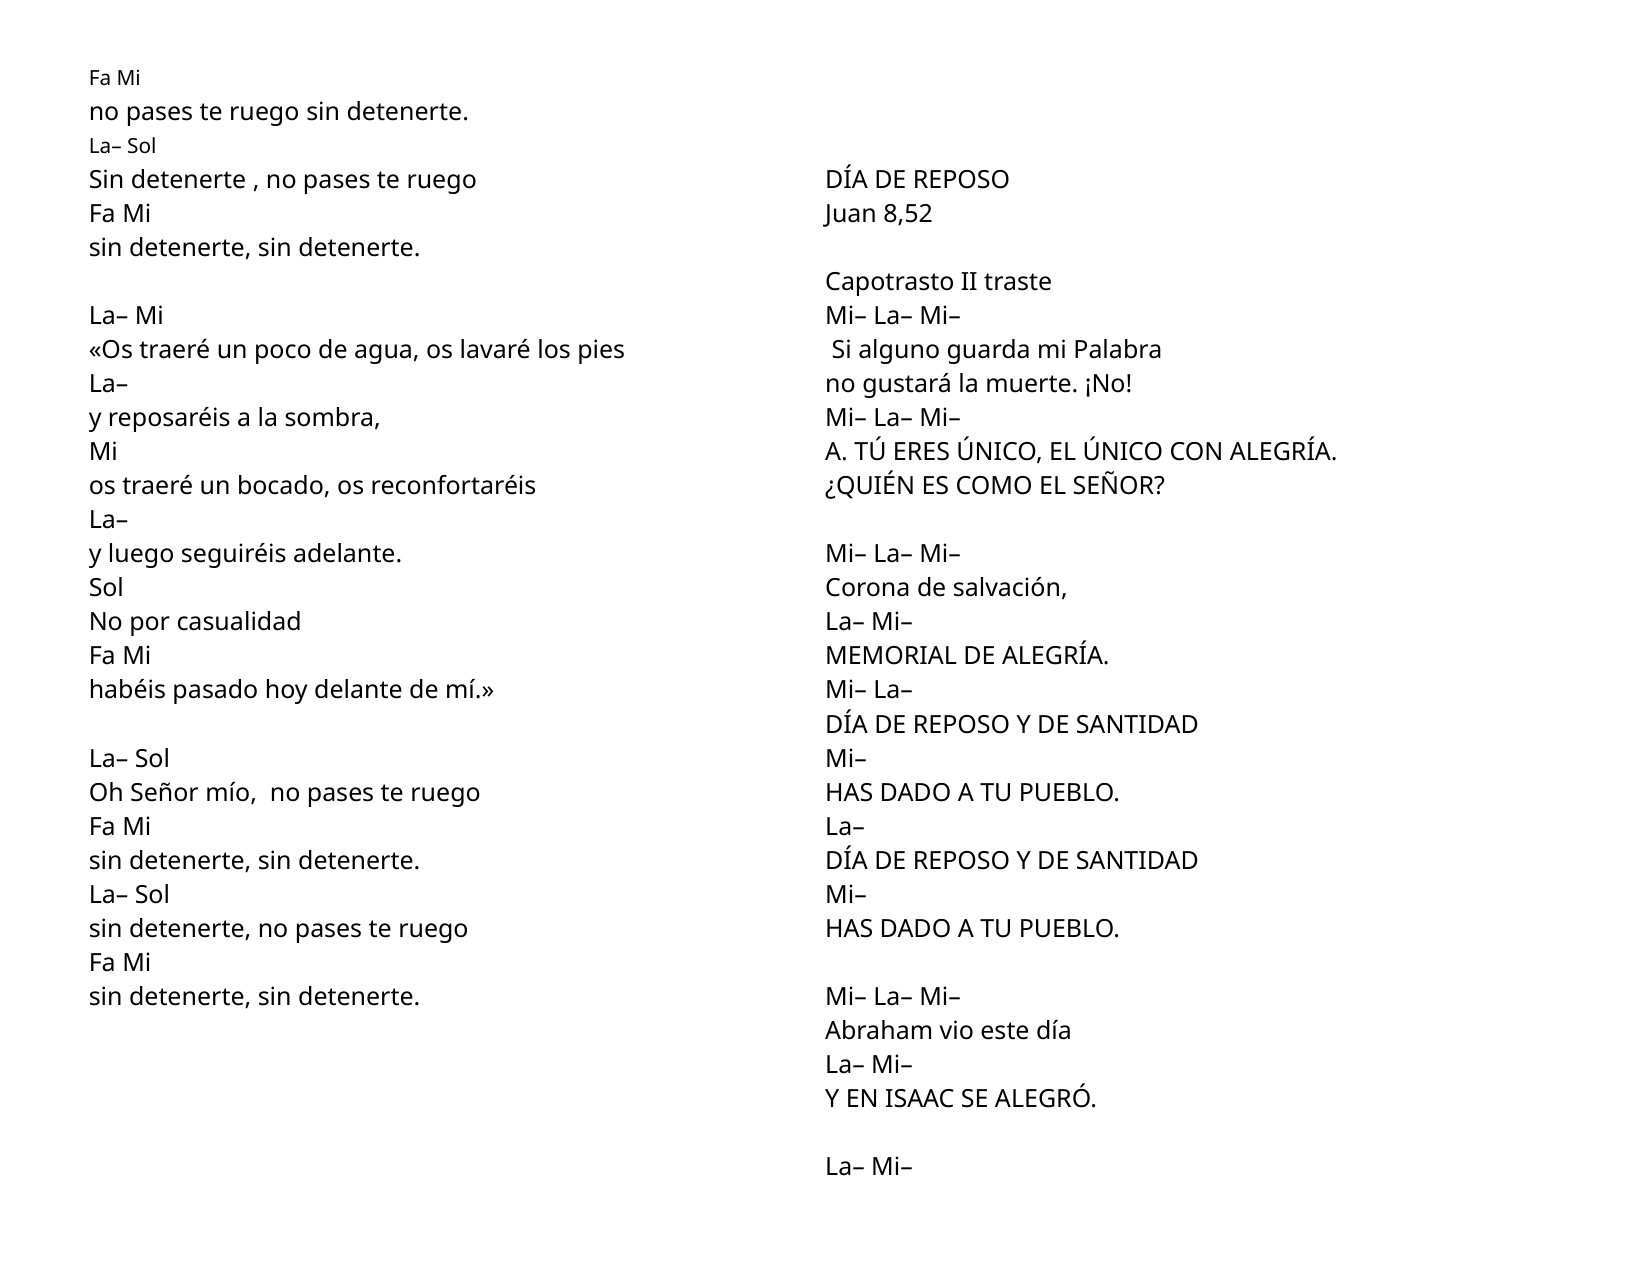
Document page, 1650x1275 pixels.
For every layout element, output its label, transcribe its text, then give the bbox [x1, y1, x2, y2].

text Abraham vio este día [825, 1013, 1591, 1047]
text La– [59, 366, 825, 400]
text La– Mi– [825, 604, 1591, 638]
text sin detenerte, no pases te ruego [59, 911, 825, 945]
text Si alguno guarda mi Palabra [825, 332, 1591, 366]
text Fa Mi [59, 808, 825, 842]
text Mi– [825, 877, 1591, 911]
text Fa Mi [59, 195, 825, 229]
text DÍA DE REPOSO Y DE SANTIDAD [825, 706, 1591, 740]
text La– Mi [59, 297, 825, 332]
text Y EN ISAAC SE ALEGRÓ. [825, 1081, 1591, 1115]
text Mi– La– Mi– [825, 536, 1591, 570]
text Sol [59, 570, 825, 604]
text habéis pasado hoy delante de mí.» [59, 672, 825, 706]
text no gustará la muerte. ¡No! [825, 366, 1591, 400]
text «Os traeré un poco de agua, os lavaré los pies [59, 332, 825, 366]
text sin detenerte, sin detenerte. [59, 842, 825, 877]
text A. TÚ ERES ÚNICO, EL ÚNICO CON ALEGRÍA. [825, 434, 1591, 468]
text Corona de salvación, [825, 570, 1591, 604]
text DÍA DE REPOSO Y DE SANTIDAD [825, 842, 1591, 877]
text Capotrasto II traste [825, 263, 1591, 297]
text Mi– La– Mi– [825, 400, 1591, 434]
text La– [59, 502, 825, 536]
text sin detenerte, sin detenerte. [59, 979, 825, 1013]
text Mi– La– Mi– [825, 297, 1591, 332]
text Mi– La– [825, 672, 1591, 706]
text MEMORIAL DE ALEGRÍA. [825, 638, 1591, 672]
text HAS DADO A TU PUEBLO. [825, 911, 1591, 945]
text sin detenerte, sin detenerte. [59, 229, 825, 263]
text La– Mi– [825, 1149, 1591, 1183]
text os traeré un bocado, os reconfortaréis [59, 468, 825, 502]
text DÍA DE REPOSO [825, 161, 1591, 195]
text Juan 8,52 [825, 195, 1591, 229]
text La– [825, 808, 1591, 842]
text Fa Mi [59, 945, 825, 979]
text no pases te ruego sin detenerte. [59, 93, 825, 127]
text Mi– [825, 740, 1591, 774]
text No por casualidad [59, 604, 825, 638]
text La– Sol [59, 740, 825, 774]
text Sin detenerte , no pases te ruego [59, 161, 825, 195]
text Mi– La– Mi– [825, 979, 1591, 1013]
text La– Sol [59, 877, 825, 911]
text y reposaréis a la sombra, [59, 400, 825, 434]
text ¿QUIÉN ES COMO EL SEÑOR? [825, 468, 1591, 502]
text Mi [59, 434, 825, 468]
text HAS DADO A TU PUEBLO. [825, 774, 1591, 808]
text Fa Mi [59, 638, 825, 672]
text La– Mi– [825, 1047, 1591, 1081]
text Fa Mi [59, 59, 825, 93]
text y luego seguiréis adelante. [59, 536, 825, 570]
text La– Sol [59, 127, 825, 161]
text Oh Señor mío, no pases te ruego [59, 774, 825, 808]
